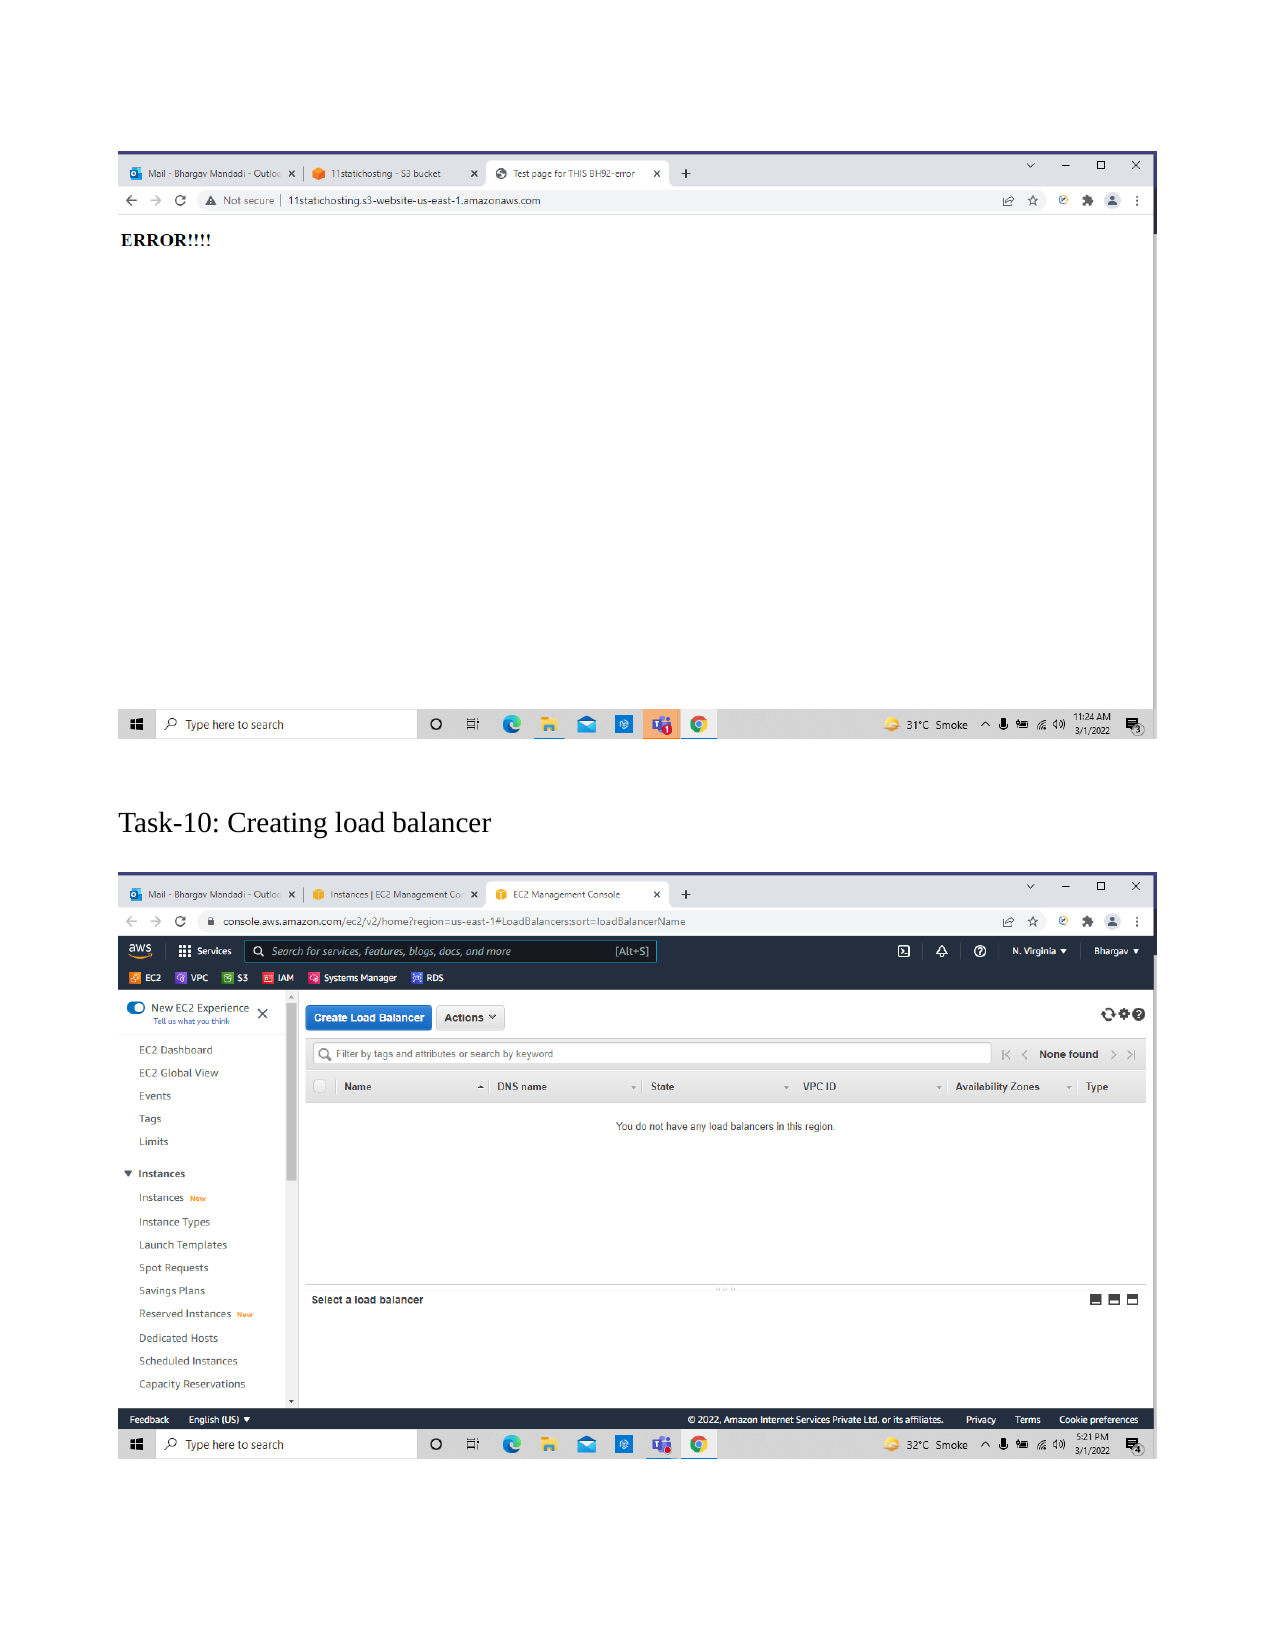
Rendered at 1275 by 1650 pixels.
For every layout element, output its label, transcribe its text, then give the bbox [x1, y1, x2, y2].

picture [118, 151, 1157, 739]
picture [118, 872, 1157, 1459]
text Task-10: Creating load balancer [118, 805, 1157, 839]
